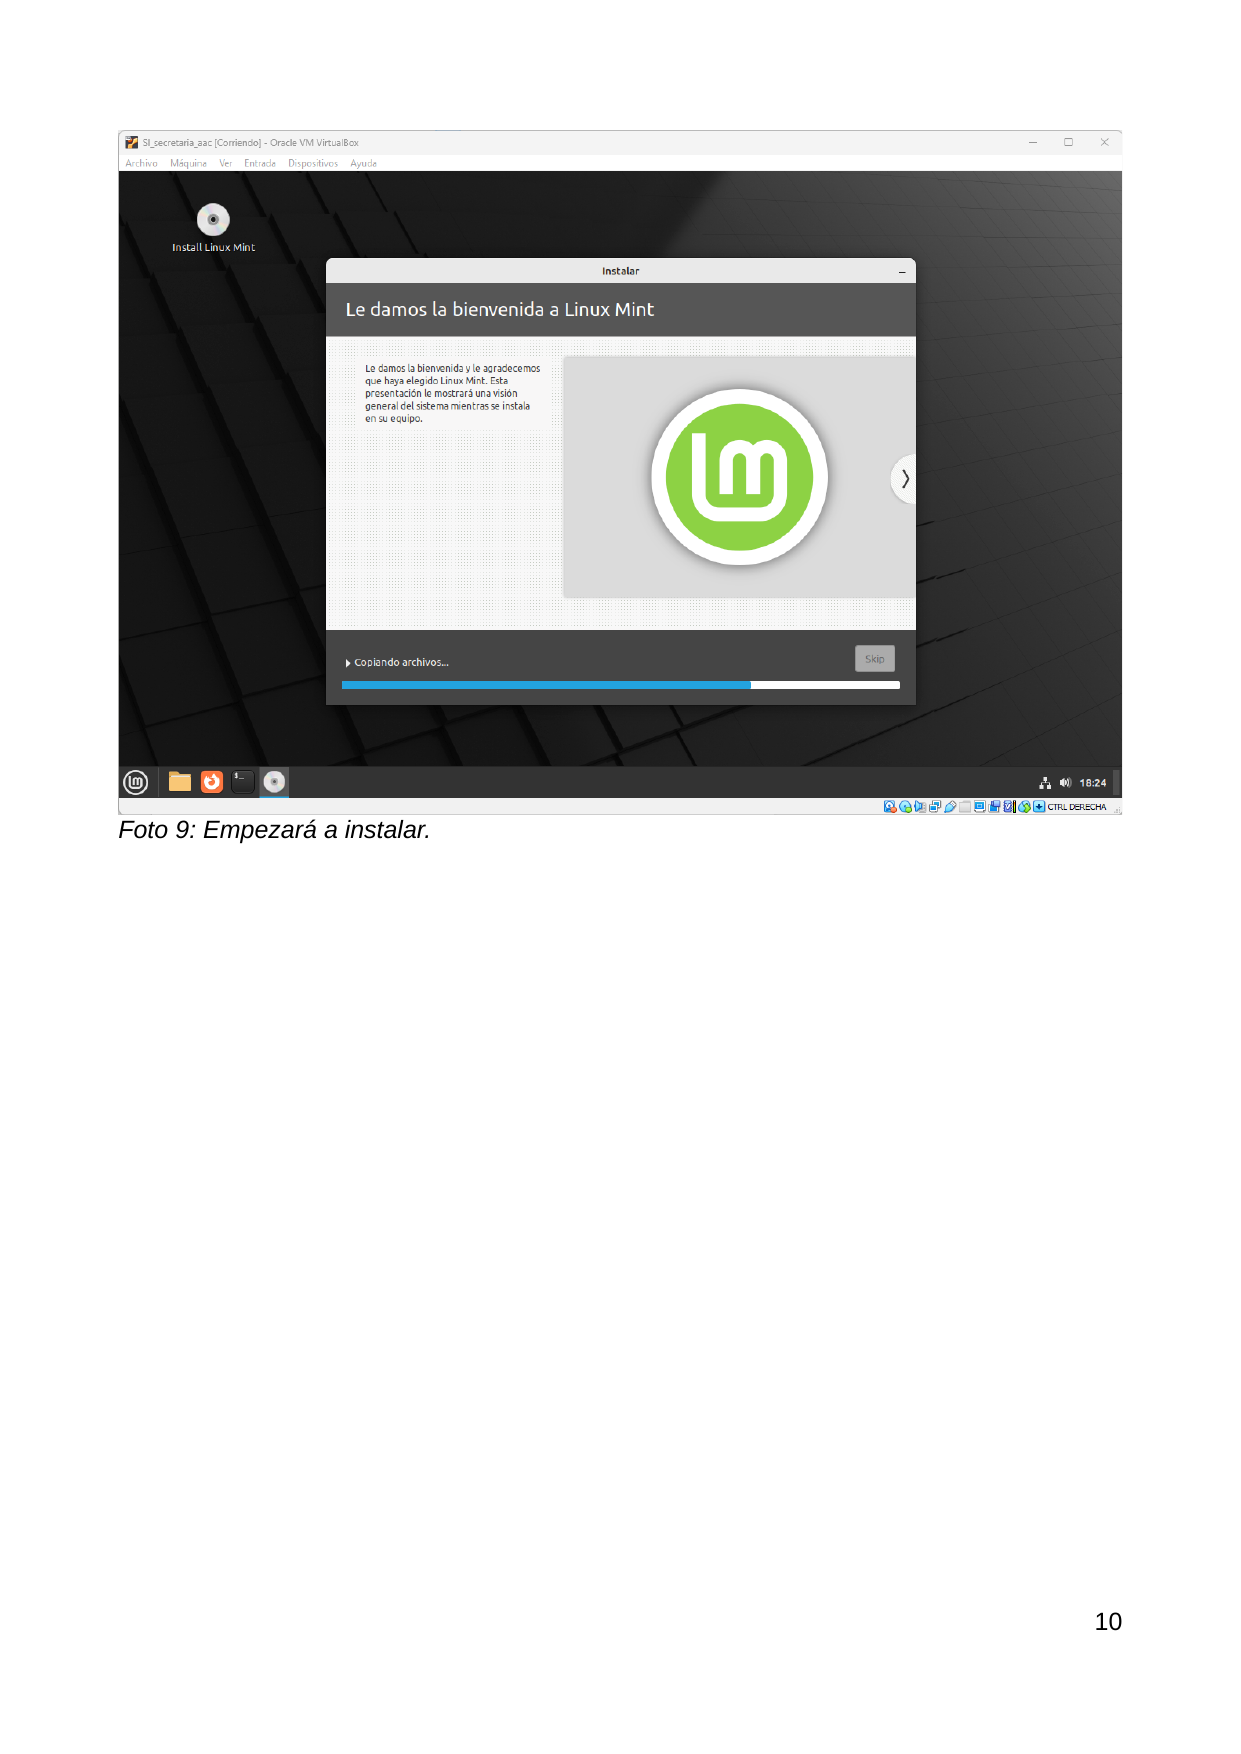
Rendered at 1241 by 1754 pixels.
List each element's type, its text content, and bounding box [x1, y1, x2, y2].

text Foto 9: Empezará a instalar. [118, 815, 1122, 844]
picture [118, 130, 1123, 815]
